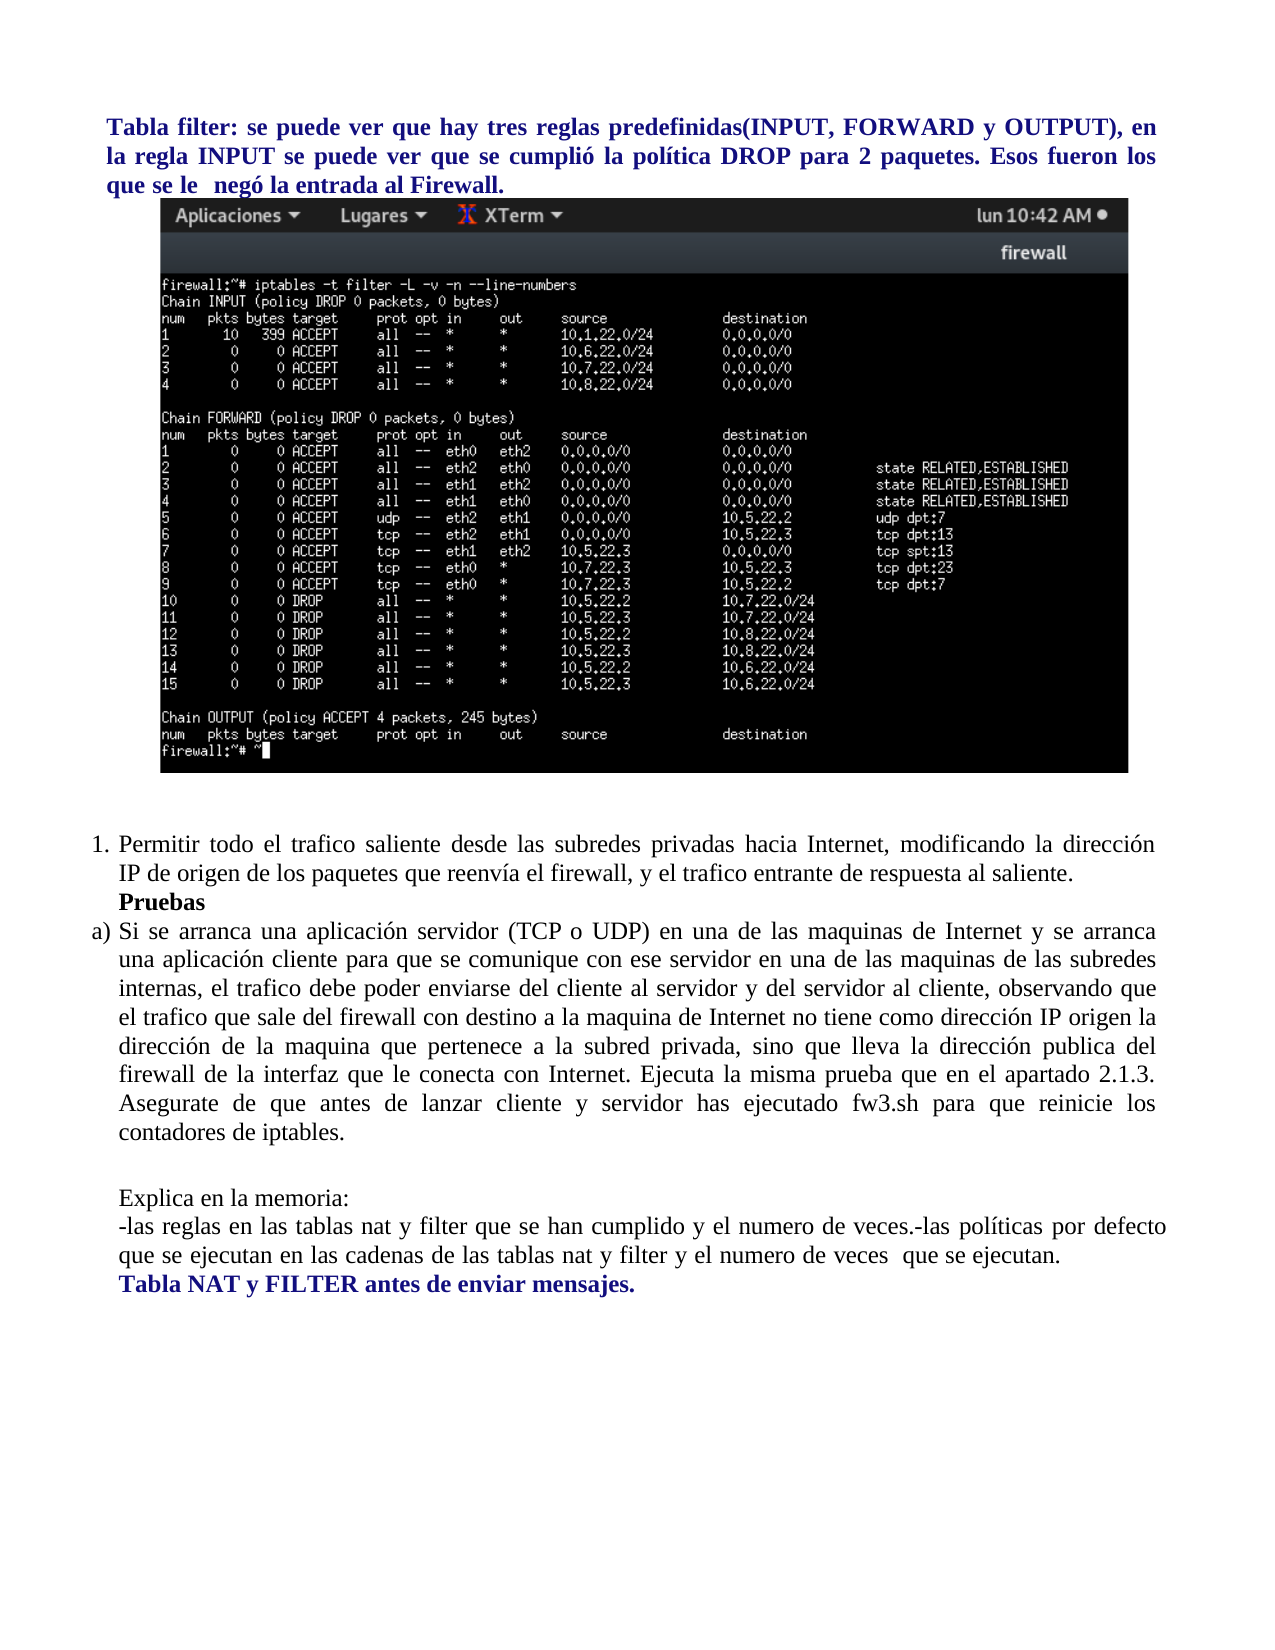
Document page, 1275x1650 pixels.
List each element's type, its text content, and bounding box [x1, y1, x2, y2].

text Tabla filter: se puede ver que hay tres reglas predefinidas(INPUT, FORWARD y OUTPUT), en la regla INPUT se puede ver que se cumplió la política DROP para 2 paquetes. Esos fueron los que se le negó la entrada al Firewall. [106, 112, 1156, 199]
text Explica en la memoria: [118, 1183, 1167, 1211]
list Si se arranca una aplicación servidor (TCP o UDP) en una de las maquinas de Internet y se arranca una aplicación cliente para que se comunique con ese servidor en una de las maquinas de las subredes internas, el trafico debe poder enviarse del cliente al servidor y del servidor al cliente, observando que el trafico que sale del firewall con destino a la maquina de Internet no tiene como dirección IP origen la dirección de la maquina que pertenece a la subred privada, sino que lleva la dirección publica del firewall de la interfaz que le conecta con Internet. Ejecuta la misma prueba que en el apartado 2.1.3. Asegurate de que antes de lanzar cliente y servidor has ejecutado fw3.sh para que reinicie los contadores de iptables. [106, 916, 1156, 1146]
text -las reglas en las tablas nat y filter que se han cumplido y el numero de veces.-las políticas por defecto que se ejecutan en las cadenas de las tablas nat y filter y el numero de veces que se ejecutan. [118, 1211, 1167, 1269]
list Permitir todo el trafico saliente desde las subredes privadas hacia Internet, modificando la dirección IP de origen de los paquetes que reenvía el firewall, y el trafico entrante de respuesta al saliente. [106, 829, 1155, 887]
subtitle Pruebas [118, 887, 1167, 916]
text Tabla NAT y FILTER antes de enviar mensajes. [118, 1269, 1167, 1298]
